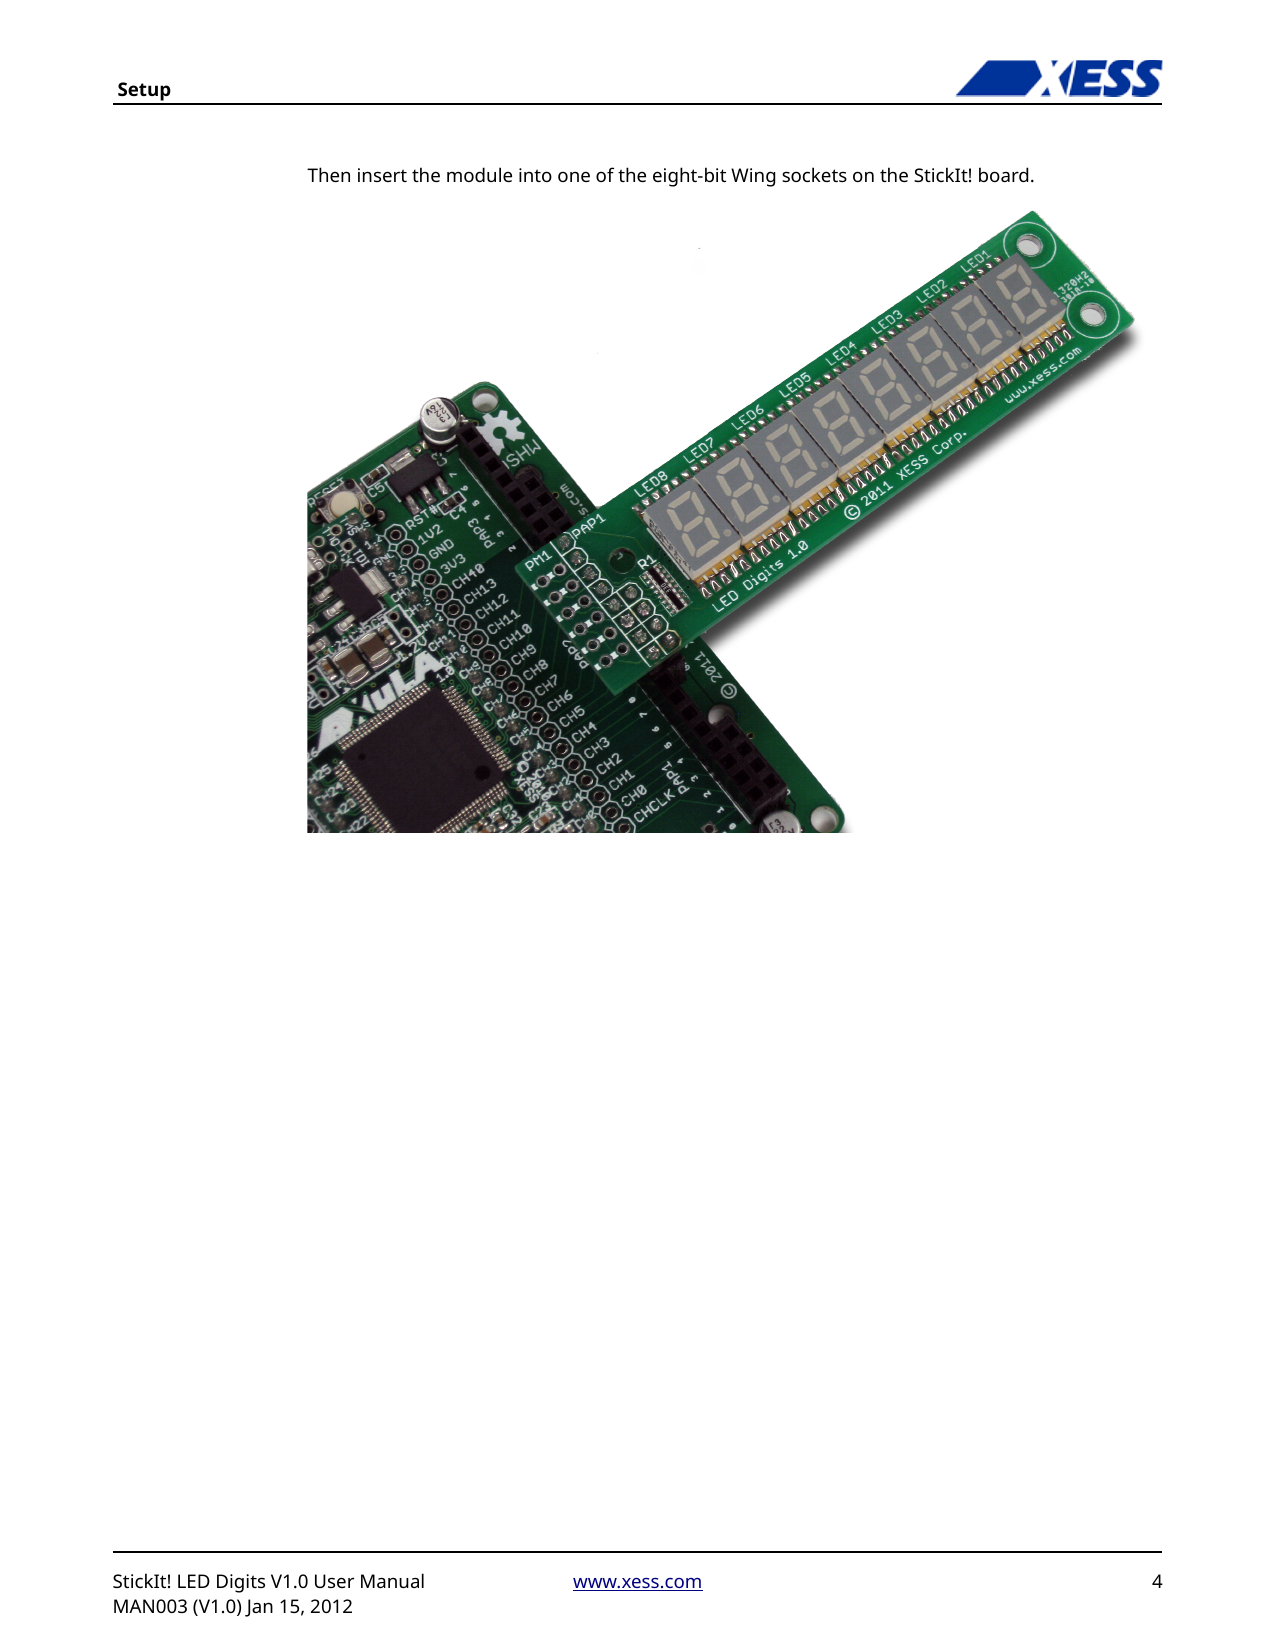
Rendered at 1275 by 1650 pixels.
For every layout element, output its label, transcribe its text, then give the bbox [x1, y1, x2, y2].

picture [955, 60, 1163, 97]
text Then insert the module into one of the eight-bit Wing sockets on the StickIt! board. [307, 162, 1162, 187]
picture [307, 200, 1163, 833]
